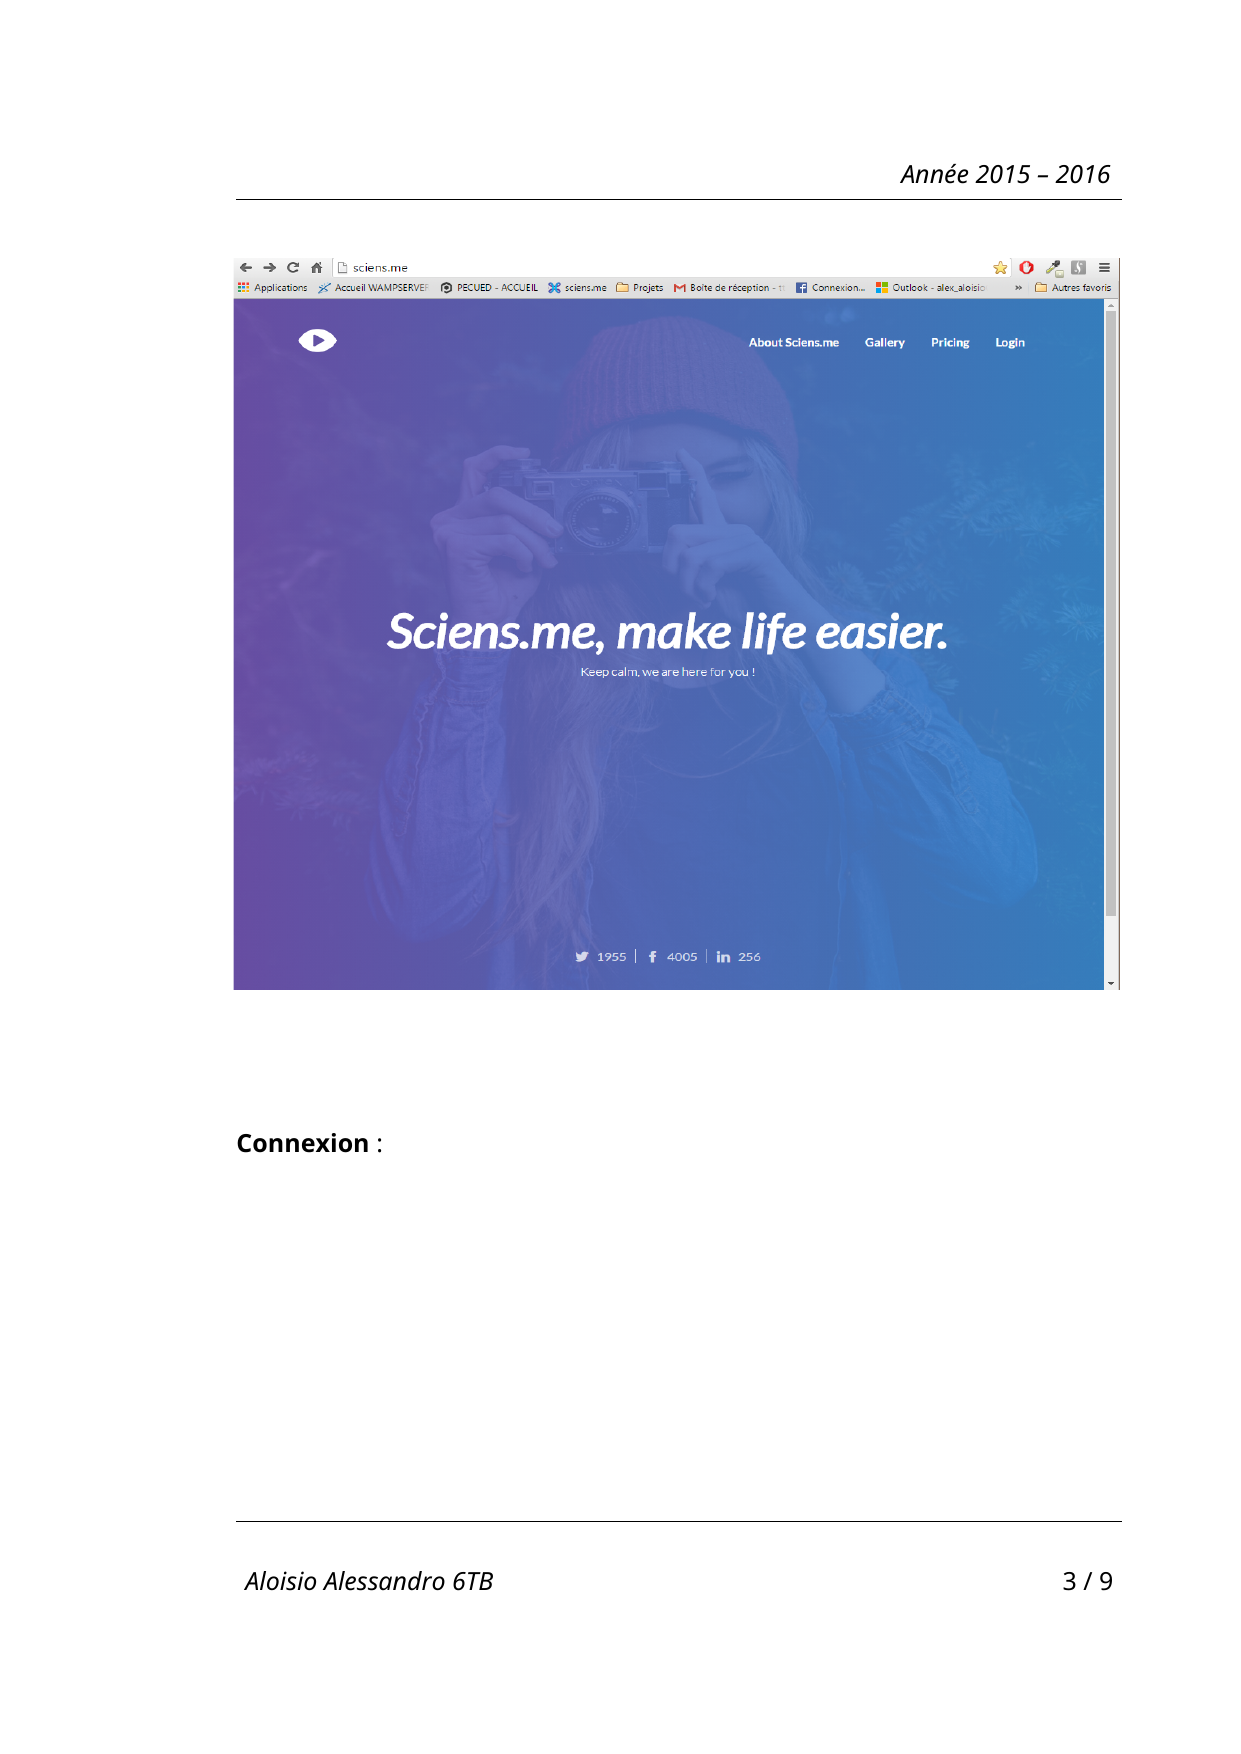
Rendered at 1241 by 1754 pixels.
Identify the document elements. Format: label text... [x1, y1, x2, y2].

picture [233, 258, 1120, 990]
text Connexion : [236, 1126, 1122, 1159]
